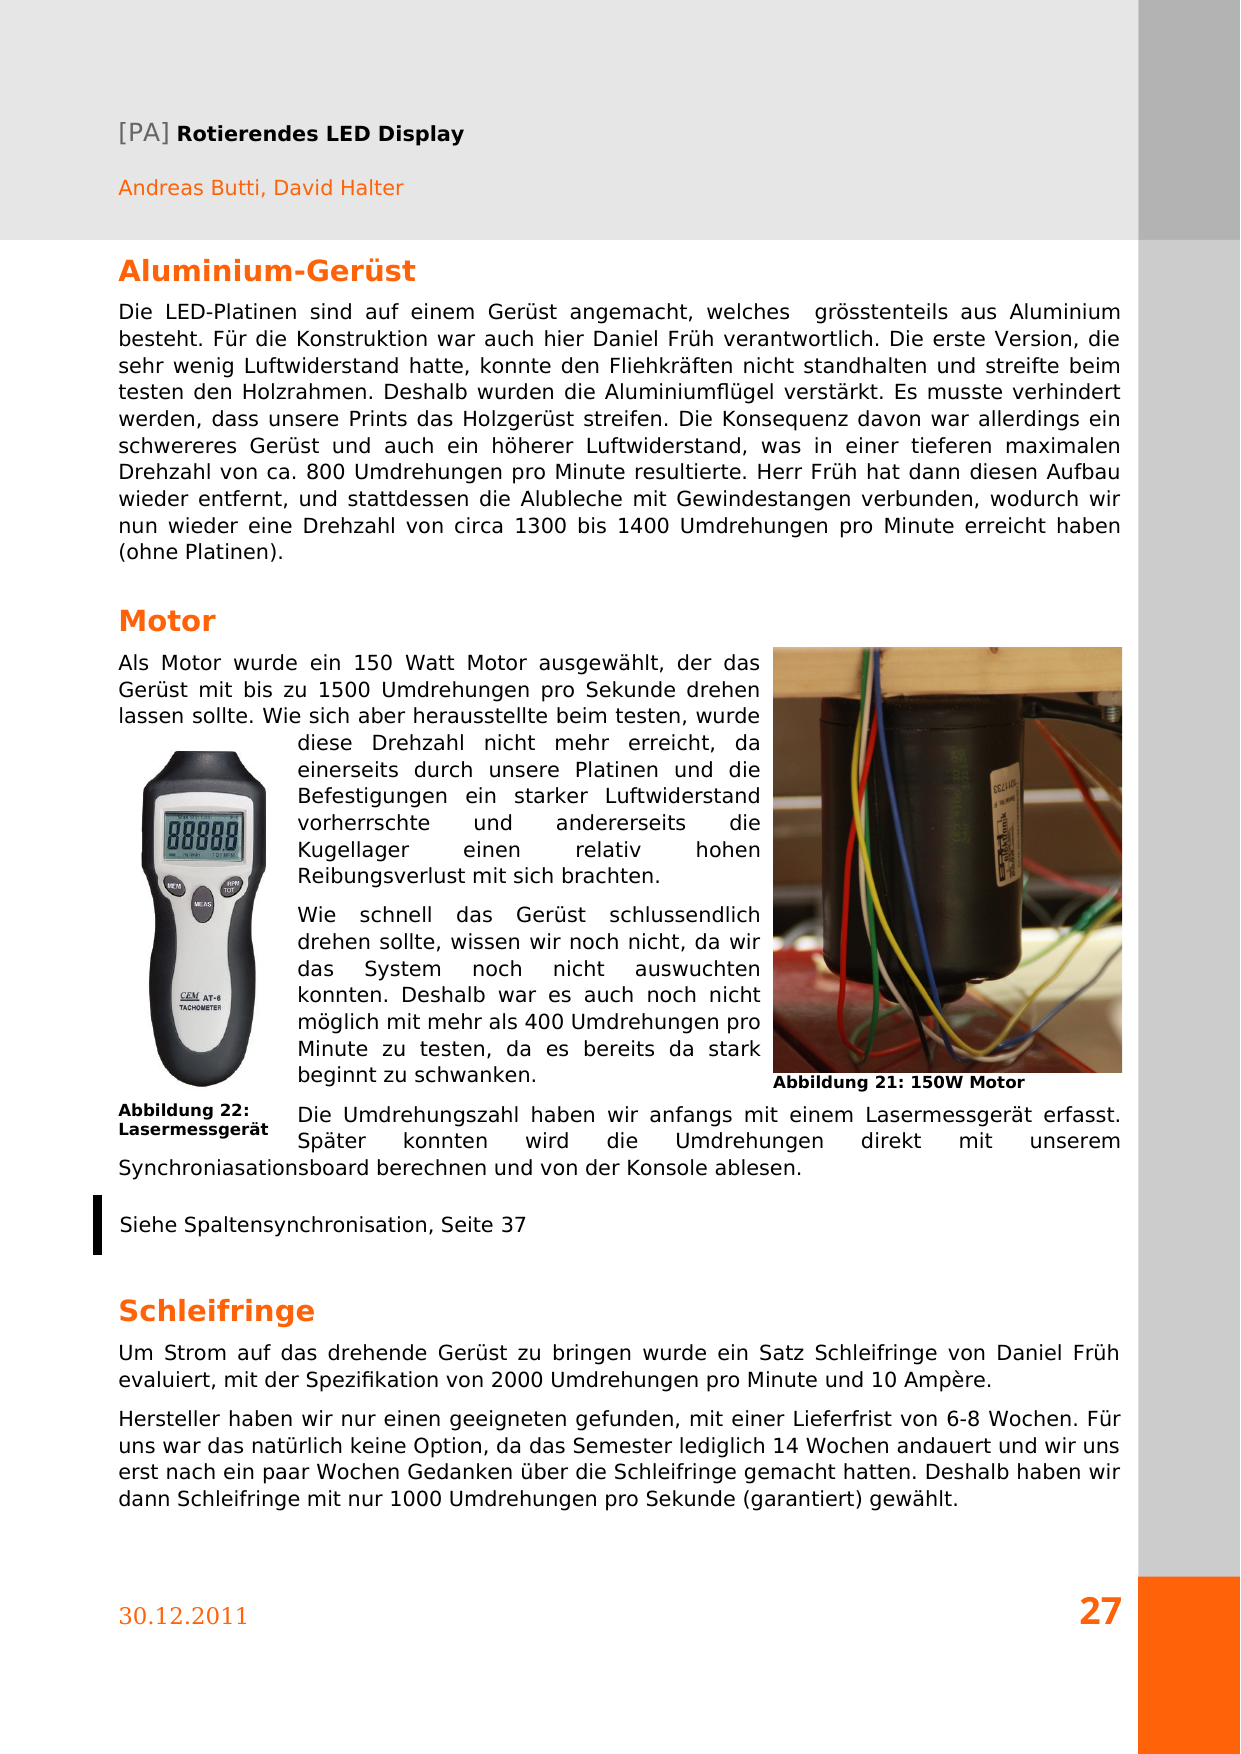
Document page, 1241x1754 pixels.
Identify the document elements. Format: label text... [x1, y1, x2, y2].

picture [773, 647, 1123, 1073]
text Hersteller haben wir nur einen geeigneten gefunden, mit einer Lieferfrist von 6-8 Wochen. Für uns war das natürlich keine Option, da das Semester lediglich 14 Wochen andauert und wir uns erst nach ein paar Wochen Gedanken über die Schleifringe gemacht hatten. Deshalb haben wir dann Schleifringe mit nur 1000 Umdrehungen pro Sekunde (garantiert) gewählt. [118, 1407, 1122, 1511]
text Abbildung 22: Lasermessgerät [118, 759, 285, 1139]
text Wie schnell das Gerüst schlussendlich drehen sollte, wissen wir noch nicht, da wir das System noch nicht auswuchten konnten. Deshalb war es auch noch nicht möglich mit mehr als 400 Umdrehungen pro Minute zu testen, da es bereits da stark beginnt zu schwanken. [285, 903, 773, 1088]
text Siehe Spaltensynchronisation, Seite 35 [102, 1195, 1122, 1255]
text Als Motor wurde ein 150 Watt Motor ausgewählt, der das Gerüst mit bis zu 1500 Umdrehungen pro Sekunde drehen lassen sollte. Wie sich aber herausstellte beim testen, wurde diese Drehzahl nicht mehr erreicht, da einerseits durch unsere Platinen und die Befestigungen ein starker Luftwiderstand vorherrschte und andererseits die Kugellager einen relativ hohen Reibungsverlust mit sich brachten. [118, 651, 773, 889]
text Die Umdrehungszahl haben wir anfangs mit einem Lasermessgerät erfasst. Später konnten wird die Umdrehungen direkt mit unserem Synchroniasationsboard berechnen und von der Konsole ablesen. [118, 1103, 1122, 1180]
text Die LED-Platinen sind auf einem Gerüst angemacht, welches grösstenteils aus Aluminium besteht. Für die Konstruktion war auch hier Daniel Früh verantwortlich. Die erste Version, die sehr wenig Luftwiderstand hatte, konnte den Fliehkräften nicht standhalten und streifte beim testen den Holzrahmen. Deshalb wurden die Aluminiumflügel verstärkt. Es musste verhindert werden, dass unsere Prints das Holzgerüst streifen. Die Konsequenz davon war allerdings ein schwereres Gerüst und auch ein höherer Luftwiderstand, was in einer tieferen maximalen Drehzahl von ca. 800 Umdrehungen pro Minute resultierte. Herr Früh hat dann diesen Aufbau wieder entfernt, und stattdessen die Alubleche mit Gewindestangen verbunden, wodurch wir nun wieder eine Drehzahl von circa 1300 bis 1400 Umdrehungen pro Minute erreicht haben (ohne Platinen). [118, 300, 1122, 565]
text Abbildung 21: 150W Motor [773, 1073, 1122, 1092]
subtitle Schleifringe [118, 1295, 1122, 1329]
subtitle Aluminium-Gerüst [118, 254, 1122, 288]
picture [116, 738, 284, 1101]
subtitle Motor [118, 604, 1122, 638]
text Um Strom auf das drehende Gerüst zu bringen wurde ein Satz Schleifringe von Daniel Früh evaluiert, mit der Spezifikation von 2000 Umdrehungen pro Minute und 10 Ampère. [118, 1341, 1122, 1392]
